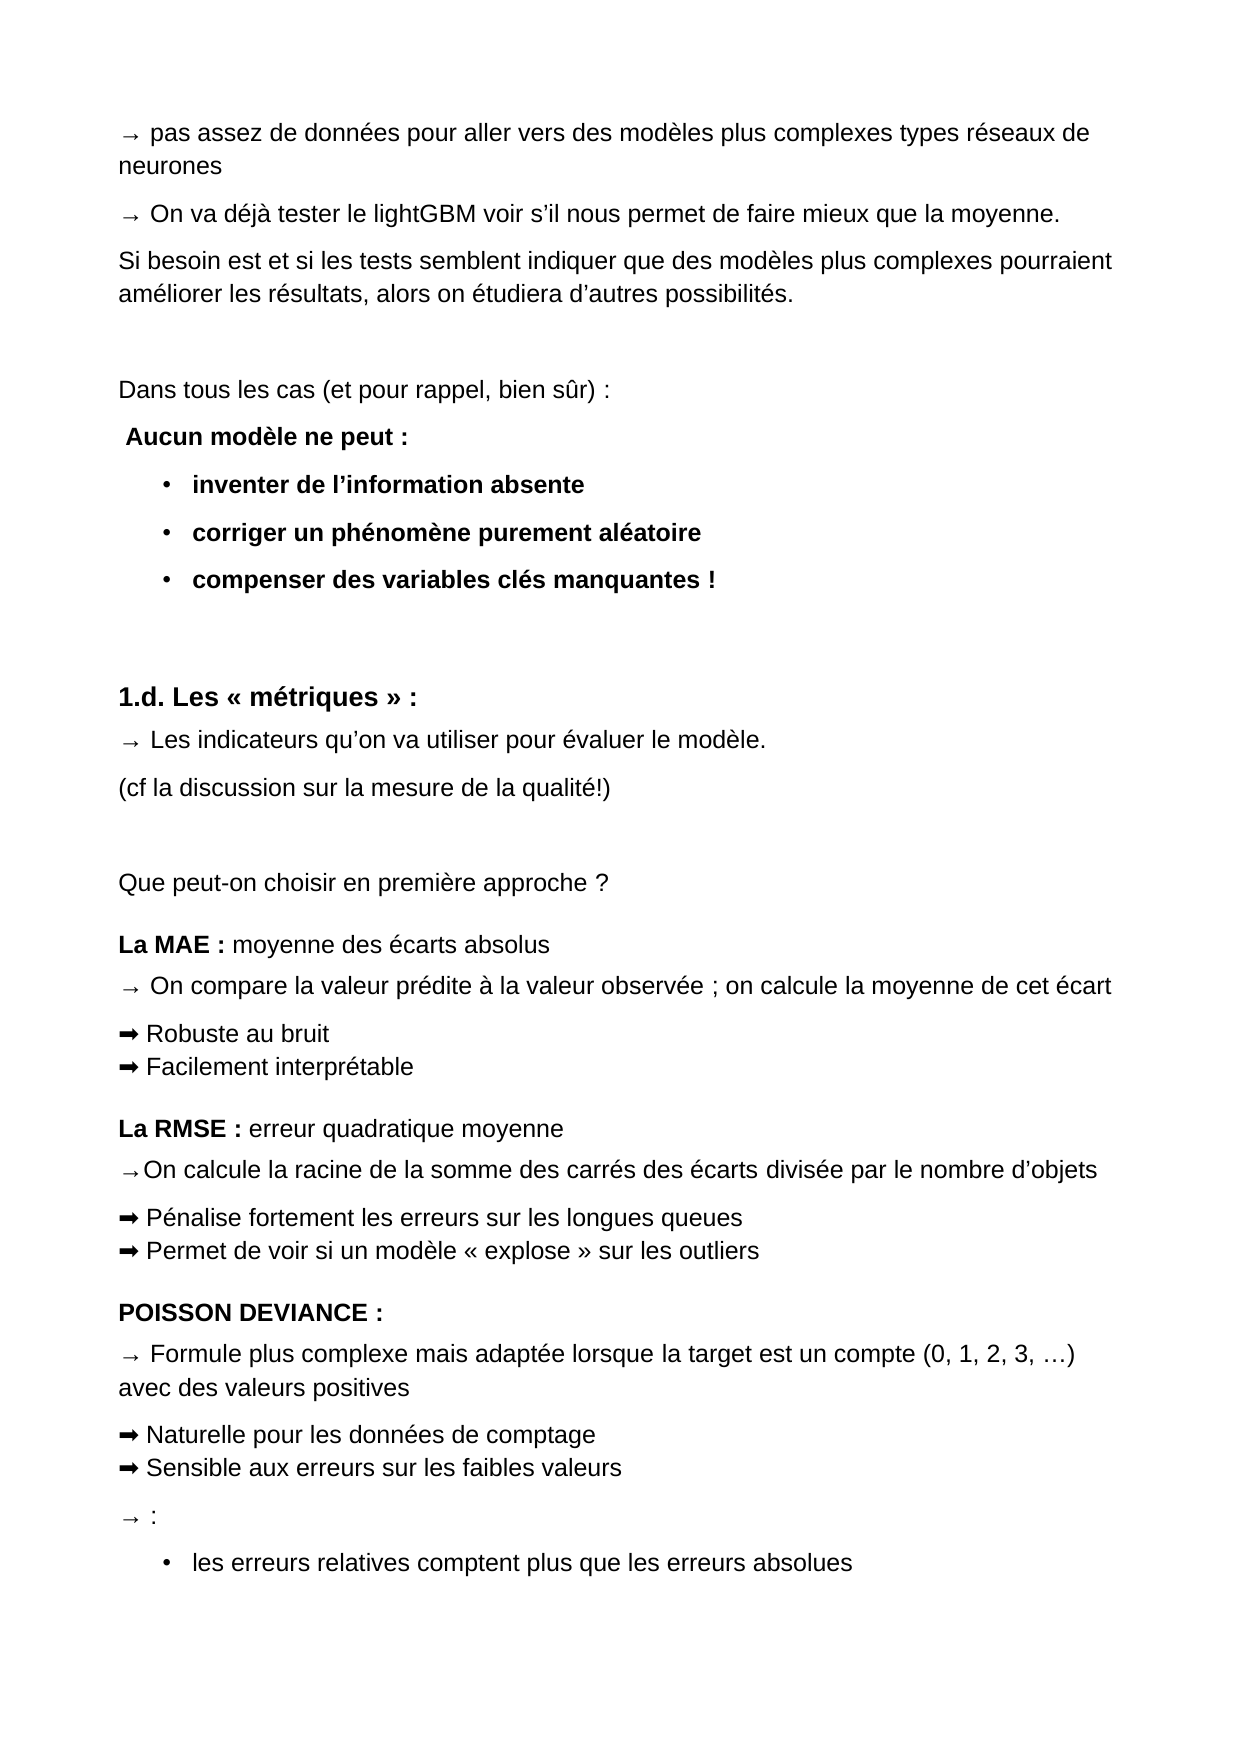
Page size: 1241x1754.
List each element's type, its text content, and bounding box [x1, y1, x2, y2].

text →On calcule la racine de la somme des carrés des écarts divisée par le nombre d’objets [118, 1155, 1122, 1184]
text Si besoin est et si les tests semblent indiquer que des modèles plus complexes pourraient améliorer les résultats, alors on étudiera d’autres possibilités. [118, 246, 1122, 308]
text Dans tous les cas (et pour rappel, bien sûr) : [118, 374, 1122, 403]
subtitle La RMSE : erreur quadratique moyenne [118, 1114, 1122, 1143]
subtitle La MAE : moyenne des écarts absolus [118, 930, 1122, 959]
list compenser des variables clés manquantes ! [162, 565, 1122, 594]
text ➡ Naturelle pour les données de comptage ➡ Sensible aux erreurs sur les faibles valeurs [118, 1420, 1122, 1482]
text → pas assez de données pour aller vers des modèles plus complexes types réseaux de neurones [118, 118, 1122, 180]
text → Les indicateurs qu’on va utiliser pour évaluer le modèle. [118, 725, 1122, 754]
text Aucun modèle ne peut : [118, 422, 1122, 451]
text → On va déjà tester le lightGBM voir s’il nous permet de faire mieux que la moyenne. [118, 199, 1122, 227]
list inventer de l’information absente [162, 470, 1122, 499]
text ➡ Robuste au bruit ➡ Facilement interprétable [118, 1019, 1122, 1081]
subtitle POISSON DEVIANCE : [118, 1298, 1122, 1327]
text → On compare la valeur prédite à la valeur observée ; on calcule la moyenne de cet écart [118, 971, 1122, 1000]
text → Formule plus complexe mais adaptée lorsque la target est un compte (0, 1, 2, 3, …) avec des valeurs positives [118, 1339, 1122, 1401]
text ➡ Pénalise fortement les erreurs sur les longues queues ➡ Permet de voir si un modèle « explose » sur les outliers [118, 1203, 1122, 1265]
text Que peut-on choisir en première approche ? [118, 868, 1122, 897]
list les erreurs relatives comptent plus que les erreurs absolues [162, 1548, 1122, 1577]
text → : [118, 1501, 1122, 1529]
list corriger un phénomène purement aléatoire [162, 517, 1122, 546]
subtitle 1.d. Les « métriques » : [118, 681, 1122, 713]
text (cf la discussion sur la mesure de la qualité!) [118, 773, 1122, 801]
